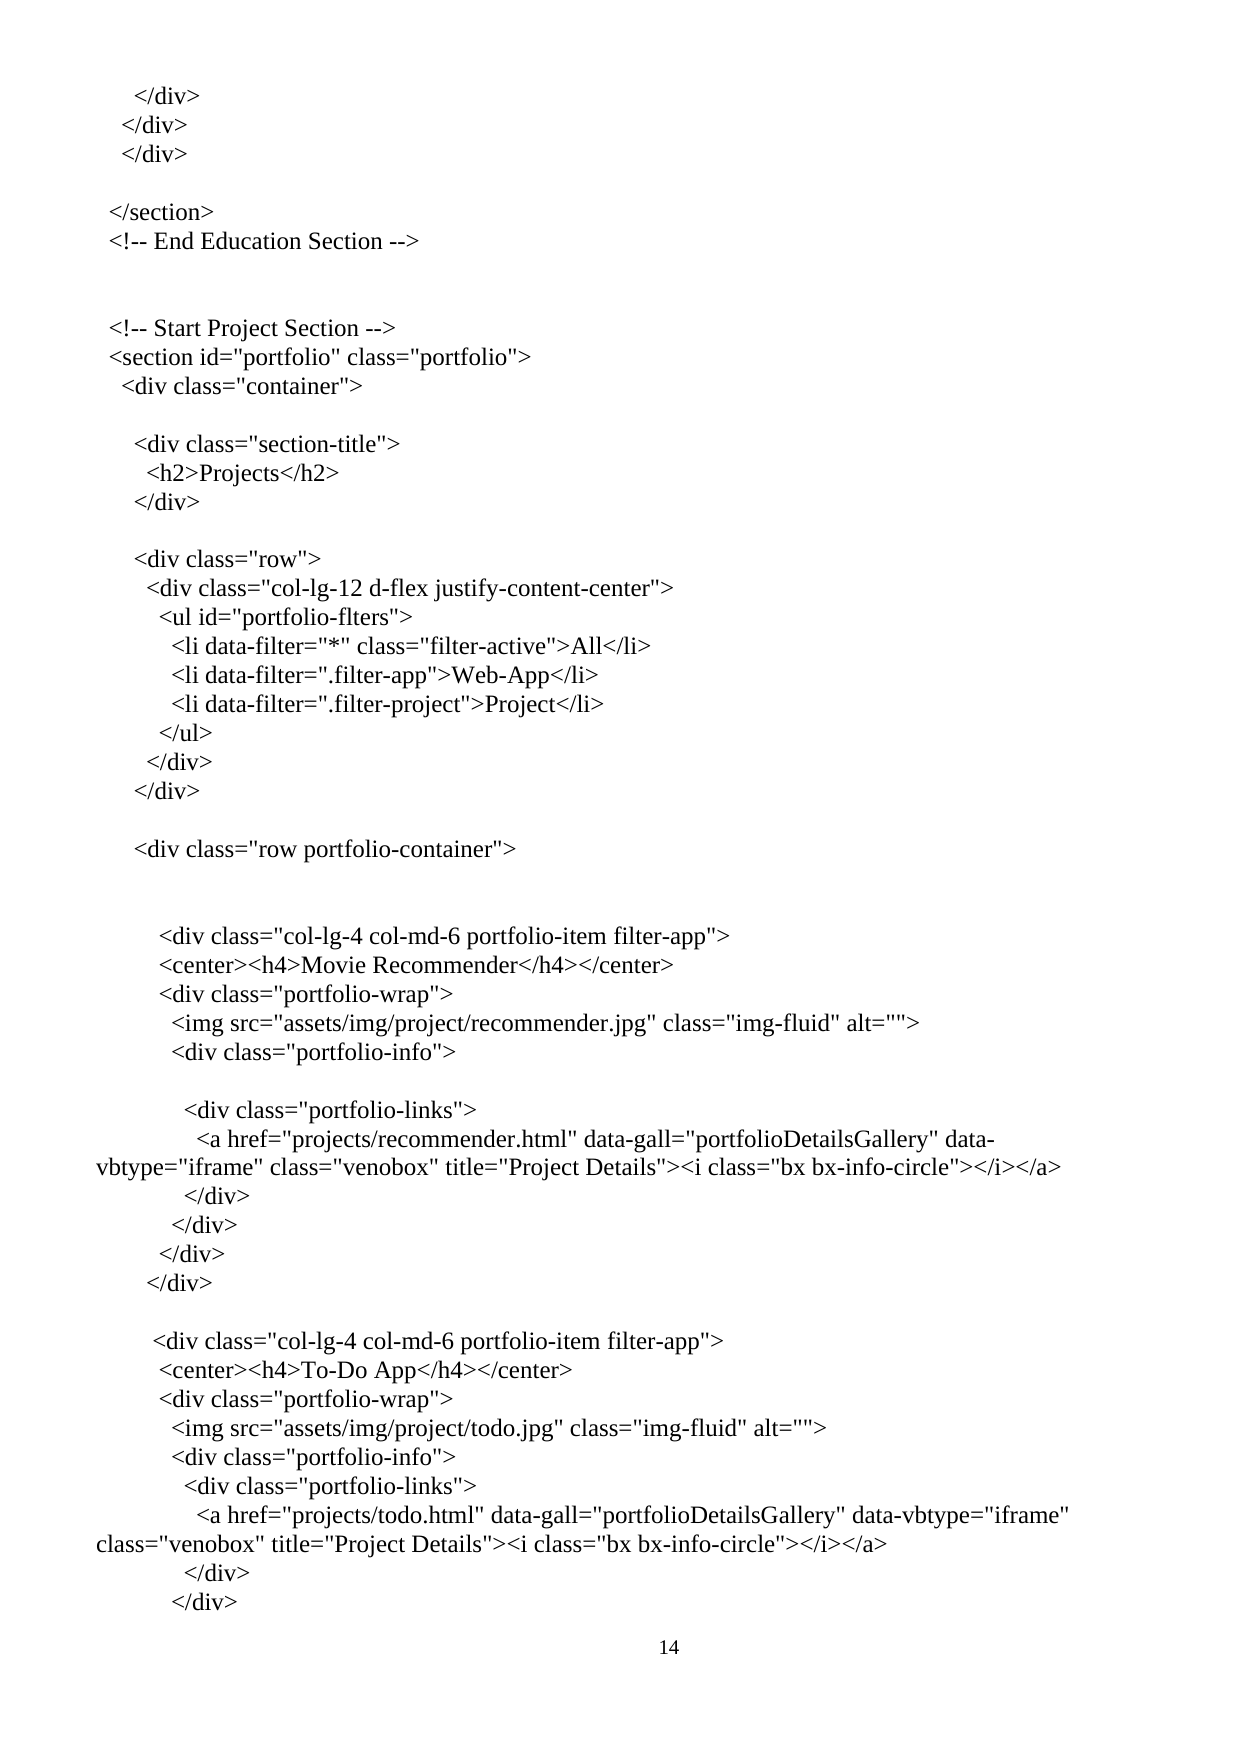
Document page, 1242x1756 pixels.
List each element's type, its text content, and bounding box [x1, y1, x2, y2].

subtitle <li data-filter=".filter-app">Web-App</li> [96, 660, 1152, 689]
subtitle <div class="portfolio-wrap"> [96, 979, 1152, 1008]
subtitle </div> [96, 81, 1152, 110]
subtitle </div> [96, 487, 1152, 515]
subtitle <div class="portfolio-links"> [96, 1095, 1152, 1123]
subtitle </div> [96, 1239, 1152, 1268]
subtitle </div> [96, 1268, 1152, 1297]
subtitle <li data-filter=".filter-project">Project</li> [96, 689, 1152, 718]
subtitle <div class="col-lg-4 col-md-6 portfolio-item filter-app"> [96, 1326, 1152, 1355]
subtitle <div class="col-lg-4 col-md-6 portfolio-item filter-app"> [96, 921, 1152, 950]
subtitle <img src="assets/img/project/recommender.jpg" class="img-fluid" alt=""> [96, 1008, 1152, 1037]
subtitle </section> [96, 197, 1152, 226]
subtitle </div> [96, 110, 1152, 139]
subtitle <div class="section-title"> [96, 429, 1152, 457]
subtitle </div> [96, 776, 1152, 805]
subtitle </ul> [96, 718, 1152, 747]
subtitle <center><h4>Movie Recommender</h4></center> [96, 950, 1152, 979]
subtitle <center><h4>To-Do App</h4></center> [96, 1355, 1152, 1384]
subtitle <img src="assets/img/project/todo.jpg" class="img-fluid" alt=""> [96, 1413, 1152, 1442]
subtitle <ul id="portfolio-flters"> [96, 602, 1152, 631]
subtitle <div class="col-lg-12 d-flex justify-content-center"> [96, 573, 1152, 602]
subtitle </div> [96, 1587, 1152, 1615]
subtitle <div class="portfolio-wrap"> [96, 1384, 1152, 1413]
subtitle </div> [96, 139, 1152, 168]
subtitle <li data-filter="*" class="filter-active">All</li> [96, 631, 1152, 660]
subtitle <!-- End Education Section --> [96, 226, 1152, 255]
subtitle <div class="portfolio-info"> [96, 1037, 1152, 1066]
subtitle </div> [96, 1210, 1152, 1239]
subtitle <div class="row"> [96, 544, 1152, 573]
subtitle <section id="portfolio" class="portfolio"> [96, 342, 1152, 371]
subtitle </div> [96, 1181, 1152, 1210]
subtitle <div class="portfolio-links"> [96, 1471, 1152, 1500]
subtitle </div> [96, 747, 1152, 776]
subtitle <div class="container"> [96, 371, 1152, 399]
subtitle <h2>Projects</h2> [96, 458, 1152, 486]
subtitle <a href="projects/recommender.html" data-gall="portfolioDetailsGallery" data-vbtype="iframe" class="venobox" title="Project Details"><i class="bx bx-info-circle"></i></a> [96, 1124, 1152, 1181]
subtitle </div> [96, 1558, 1152, 1586]
subtitle <!-- Start Project Section --> [96, 313, 1152, 342]
subtitle <div class="portfolio-info"> [96, 1442, 1152, 1471]
subtitle <div class="row portfolio-container"> [96, 834, 1152, 863]
subtitle <a href="projects/todo.html" data-gall="portfolioDetailsGallery" data-vbtype="iframe" class="venobox" title="Project Details"><i class="bx bx-info-circle"></i></a> [96, 1500, 1152, 1557]
